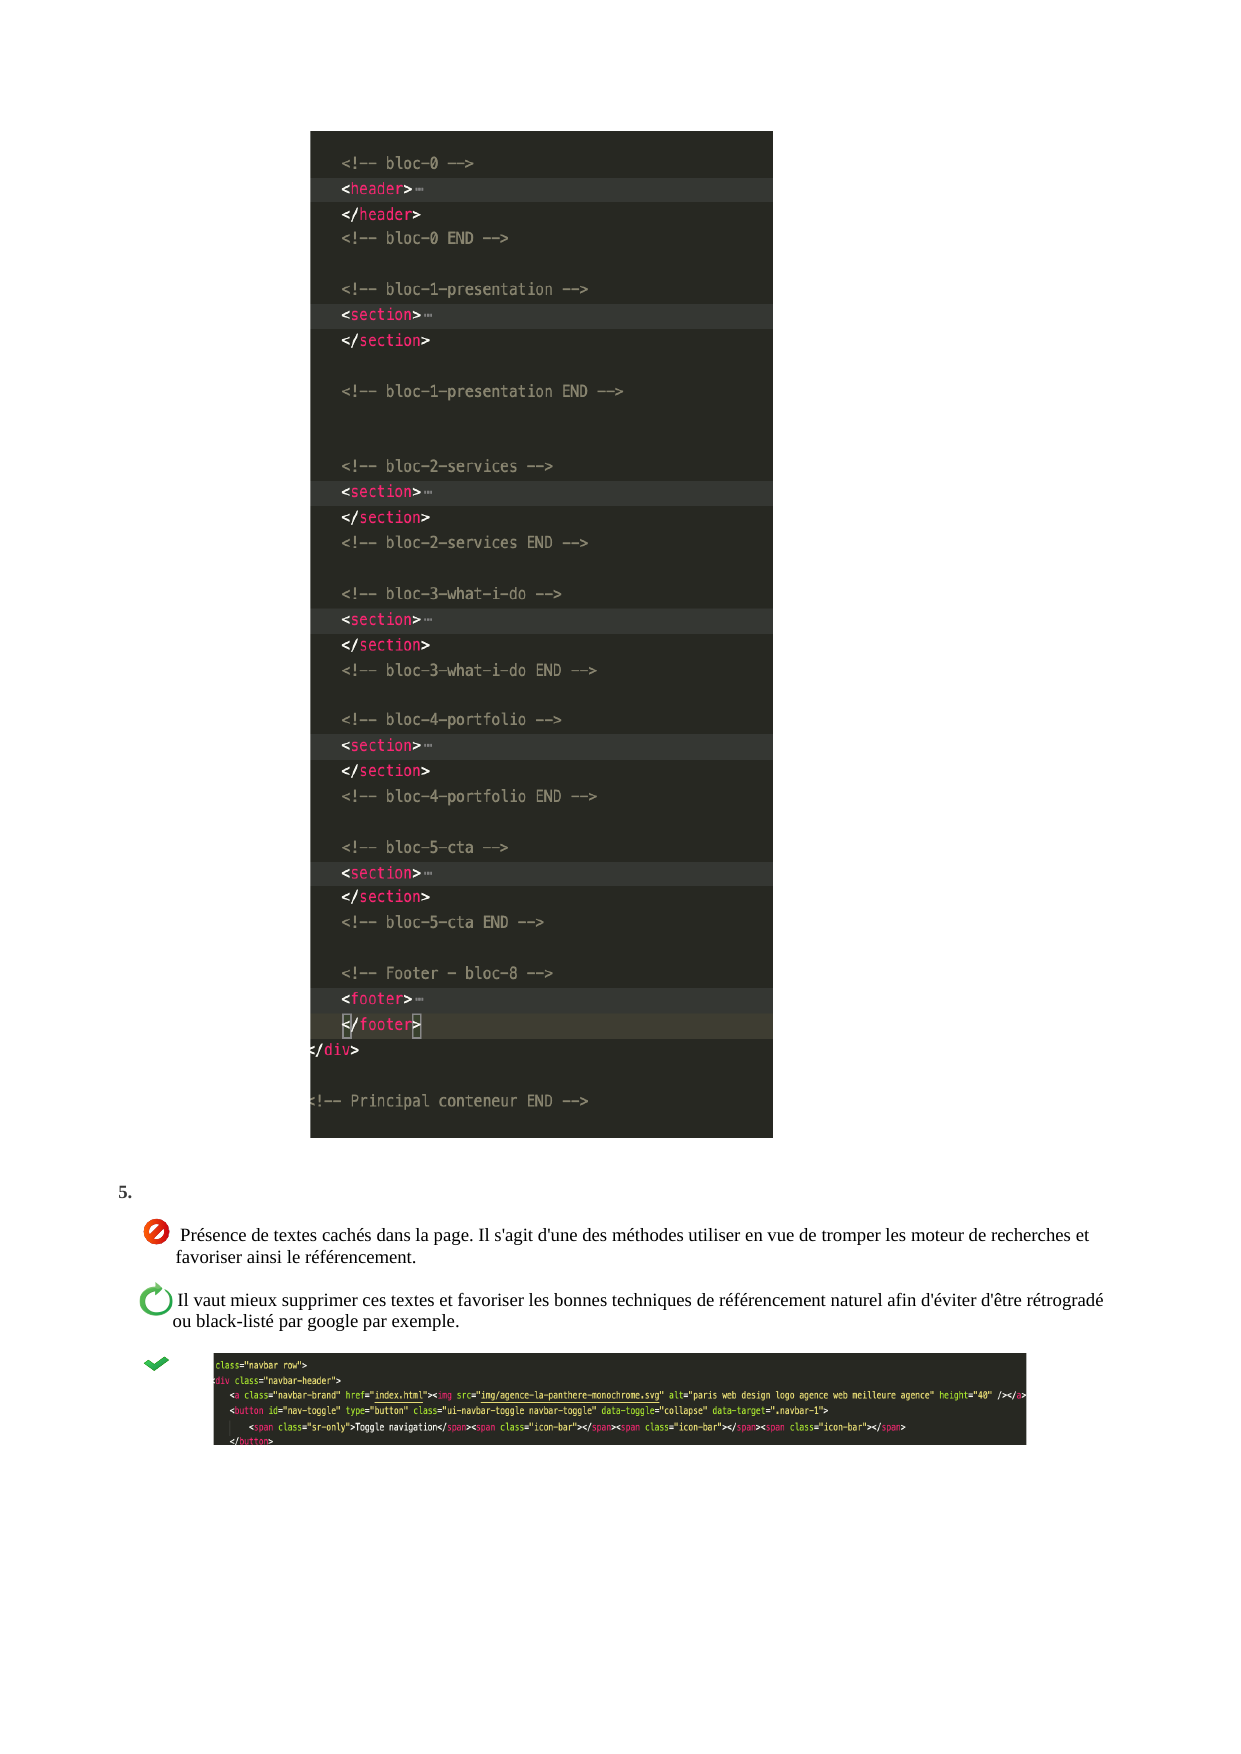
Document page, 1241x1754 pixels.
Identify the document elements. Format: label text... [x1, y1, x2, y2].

text 5. [118, 1181, 1122, 1202]
picture [213, 1353, 1027, 1445]
text Il vaut mieux supprimer ces textes et favoriser les bonnes techniques de référencement naturel afin d'éviter d'être rétrogradé ou black-listé par google par exemple. [118, 1289, 1122, 1332]
text Présence de textes cachés dans la page. Il s'agit d'une des méthodes utiliser en vue de tromper les moteur de recherches et favoriser ainsi le référencement. [118, 1224, 1122, 1267]
picture [139, 1282, 173, 1316]
picture [310, 131, 773, 1138]
